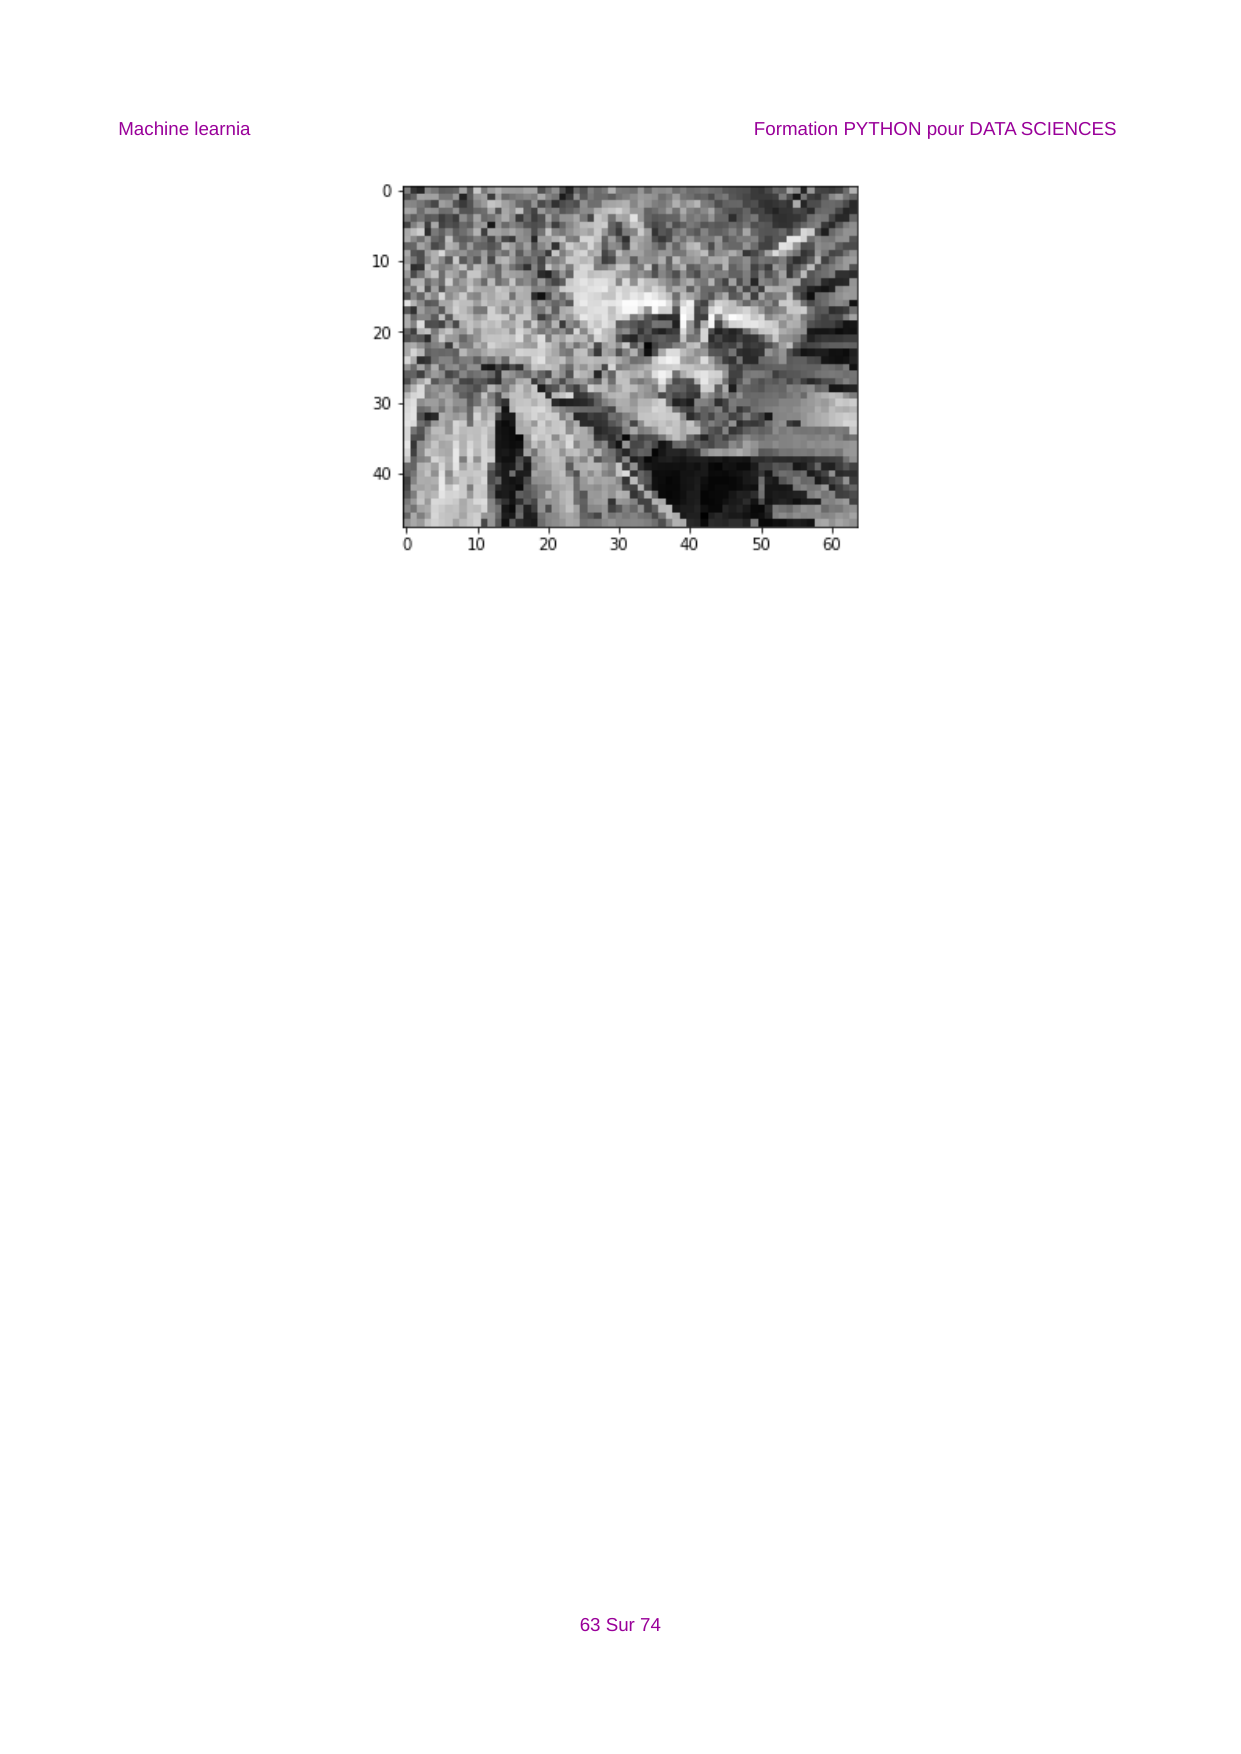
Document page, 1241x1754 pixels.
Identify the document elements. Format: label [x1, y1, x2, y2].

picture [356, 169, 884, 566]
